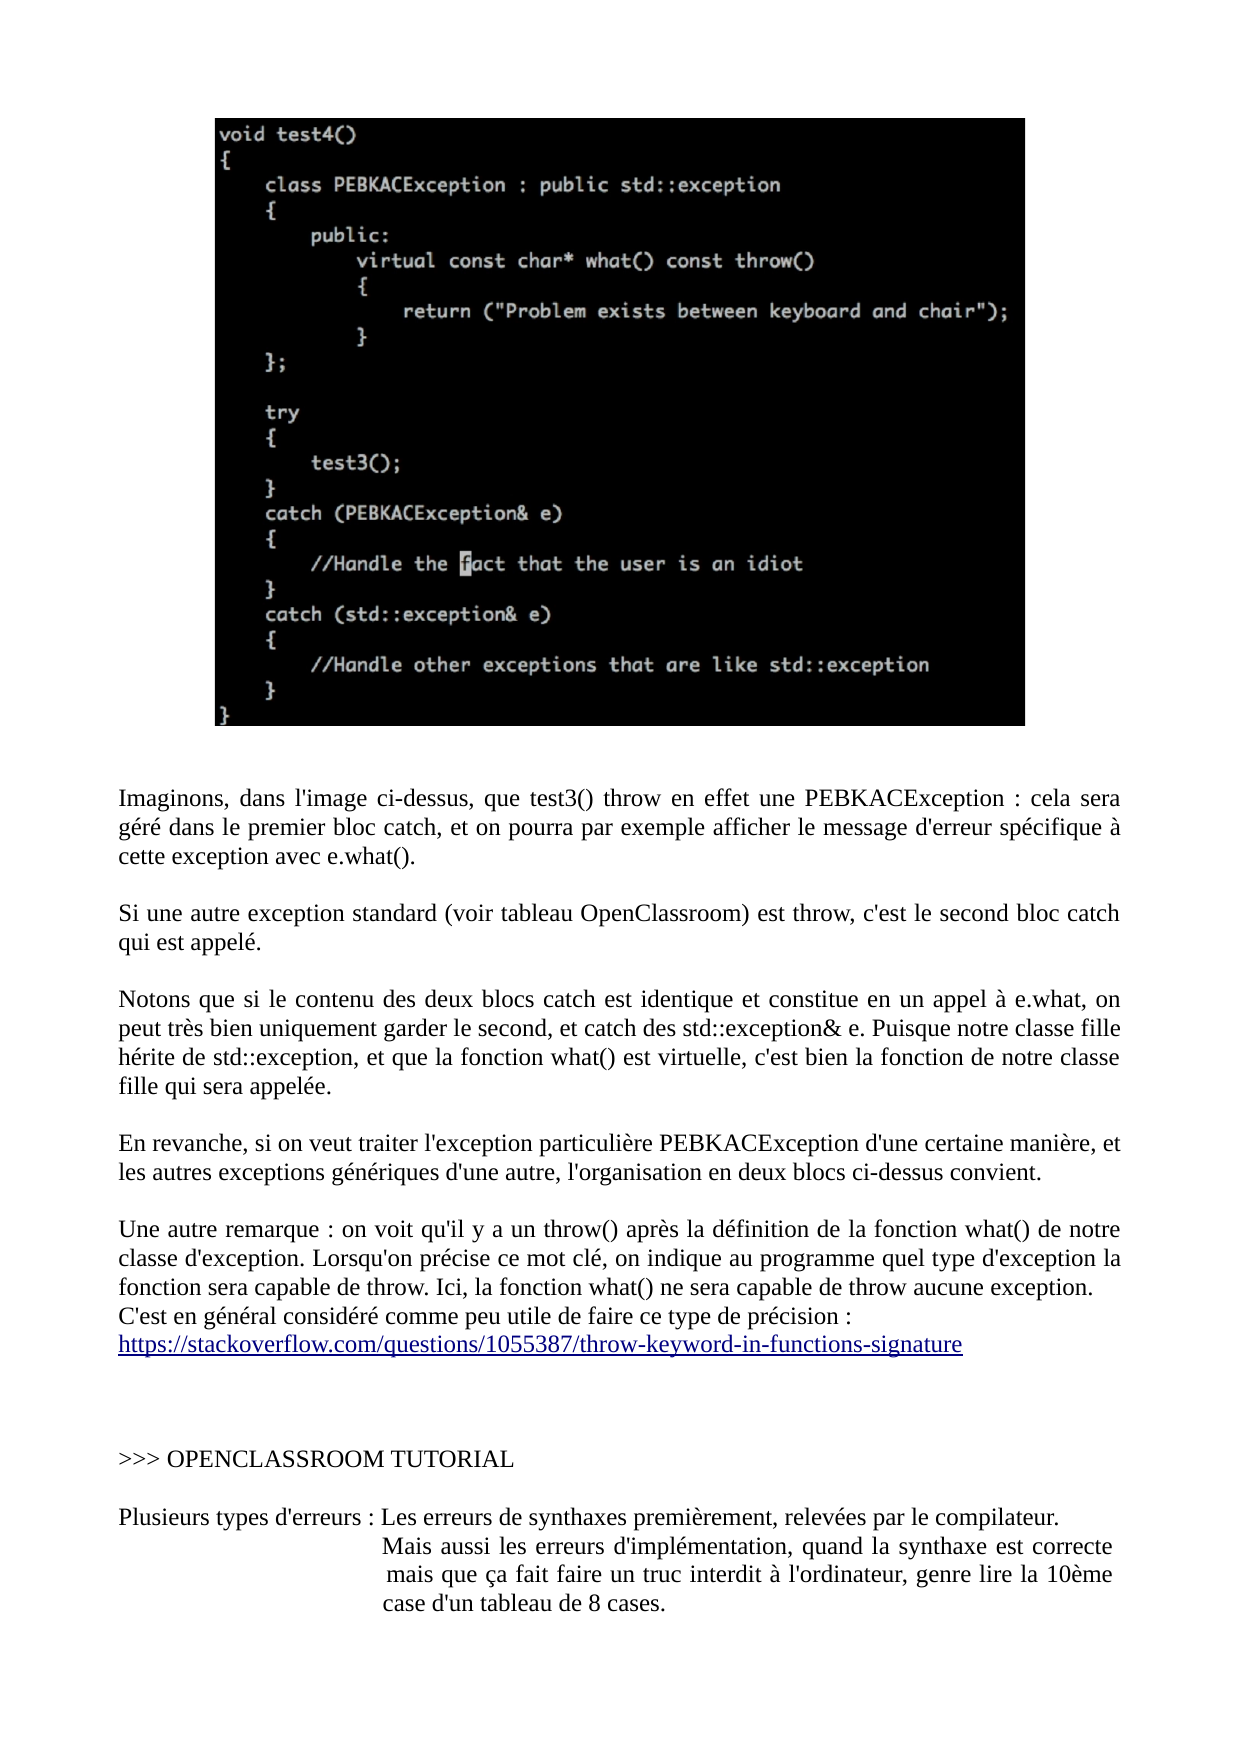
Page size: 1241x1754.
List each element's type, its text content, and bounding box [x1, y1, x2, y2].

text Plusieurs types d'erreurs : Les erreurs de synthaxes premièrement, relevées par le compilateur. [118, 1502, 1122, 1531]
text Imaginons, dans l'image ci-dessus, que test3() throw en effet une PEBKACException : cela sera géré dans le premier bloc catch, et on pourra par exemple afficher le message d'erreur spécifique à cette exception avec e.what(). [118, 783, 1122, 869]
text En revanche, si on veut traiter l'exception particulière PEBKACException d'une certaine manière, et les autres exceptions génériques d'une autre, l'organisation en deux blocs ci-dessus convient. [118, 1128, 1122, 1186]
text Une autre remarque : on voit qu'il y a un throw() après la définition de la fonction what() de notre classe d'exception. Lorsqu'on précise ce mot clé, on indique au programme quel type d'exception la fonction sera capable de throw. Ici, la fonction what() ne sera capable de throw aucune exception. [118, 1214, 1122, 1301]
text Notons que si le contenu des deux blocs catch est identique et constitue en un appel à e.what, on peut très bien uniquement garder le second, et catch des std::exception& e. Puisque notre classe fille hérite de std::exception, et que la fonction what() est virtuelle, c'est bien la fonction de notre classe fille qui sera appelée. [118, 984, 1122, 1099]
text >>> OPENCLASSROOM TUTORIAL [118, 1444, 1122, 1473]
text Mais aussi les erreurs d'implémentation, quand la synthaxe est correcte mais que ça fait faire un truc interdit à l'ordinateur, genre lire la 10ème case d'un tableau de 8 cases. [118, 1531, 1122, 1617]
text https://stackoverflow.com/questions/1055387/throw-keyword-in-functions-signature [118, 1329, 1122, 1358]
text C'est en général considéré comme peu utile de faire ce type de précision : [118, 1301, 1122, 1329]
text Si une autre exception standard (voir tableau OpenClassroom) est throw, c'est le second bloc catch qui est appelé. [118, 898, 1122, 956]
